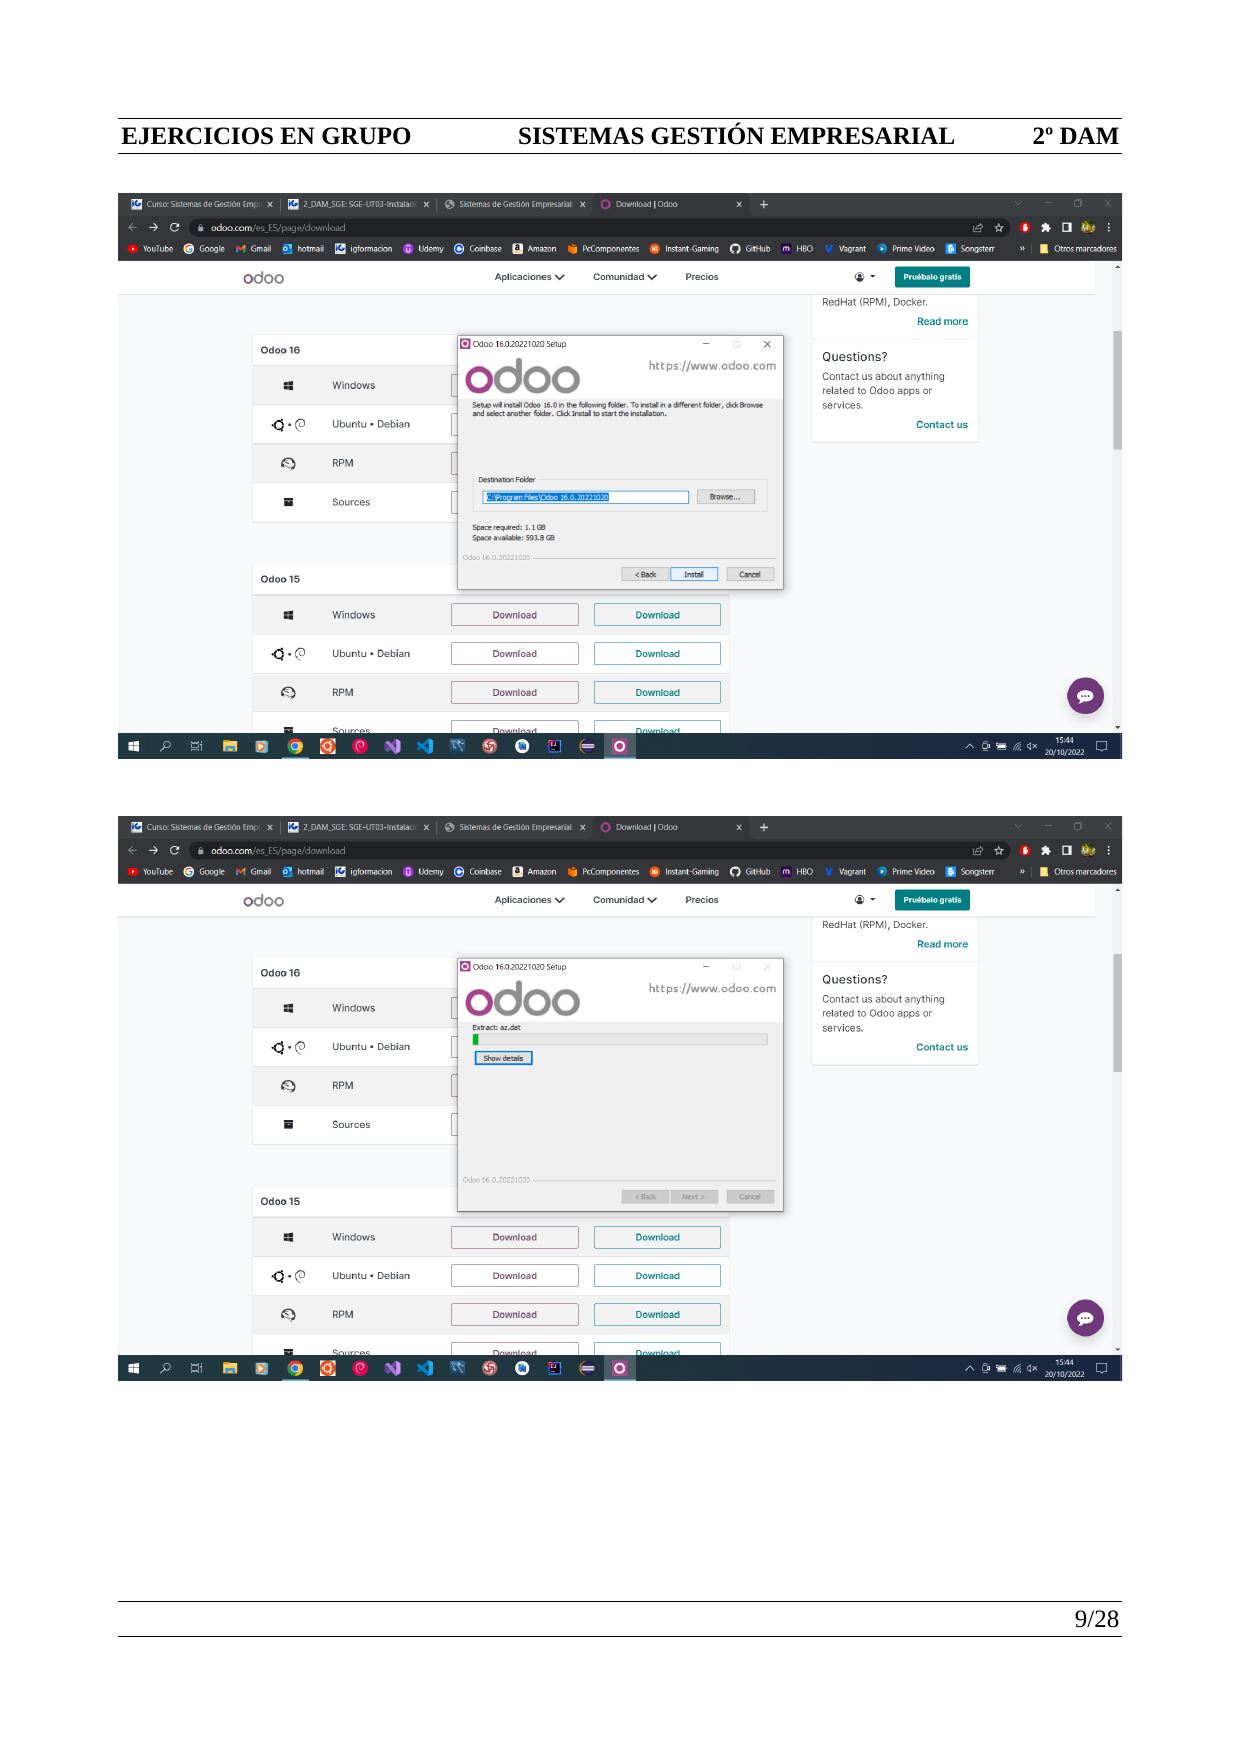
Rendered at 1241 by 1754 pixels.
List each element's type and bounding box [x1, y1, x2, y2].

picture [118, 816, 1123, 1381]
picture [118, 193, 1123, 759]
